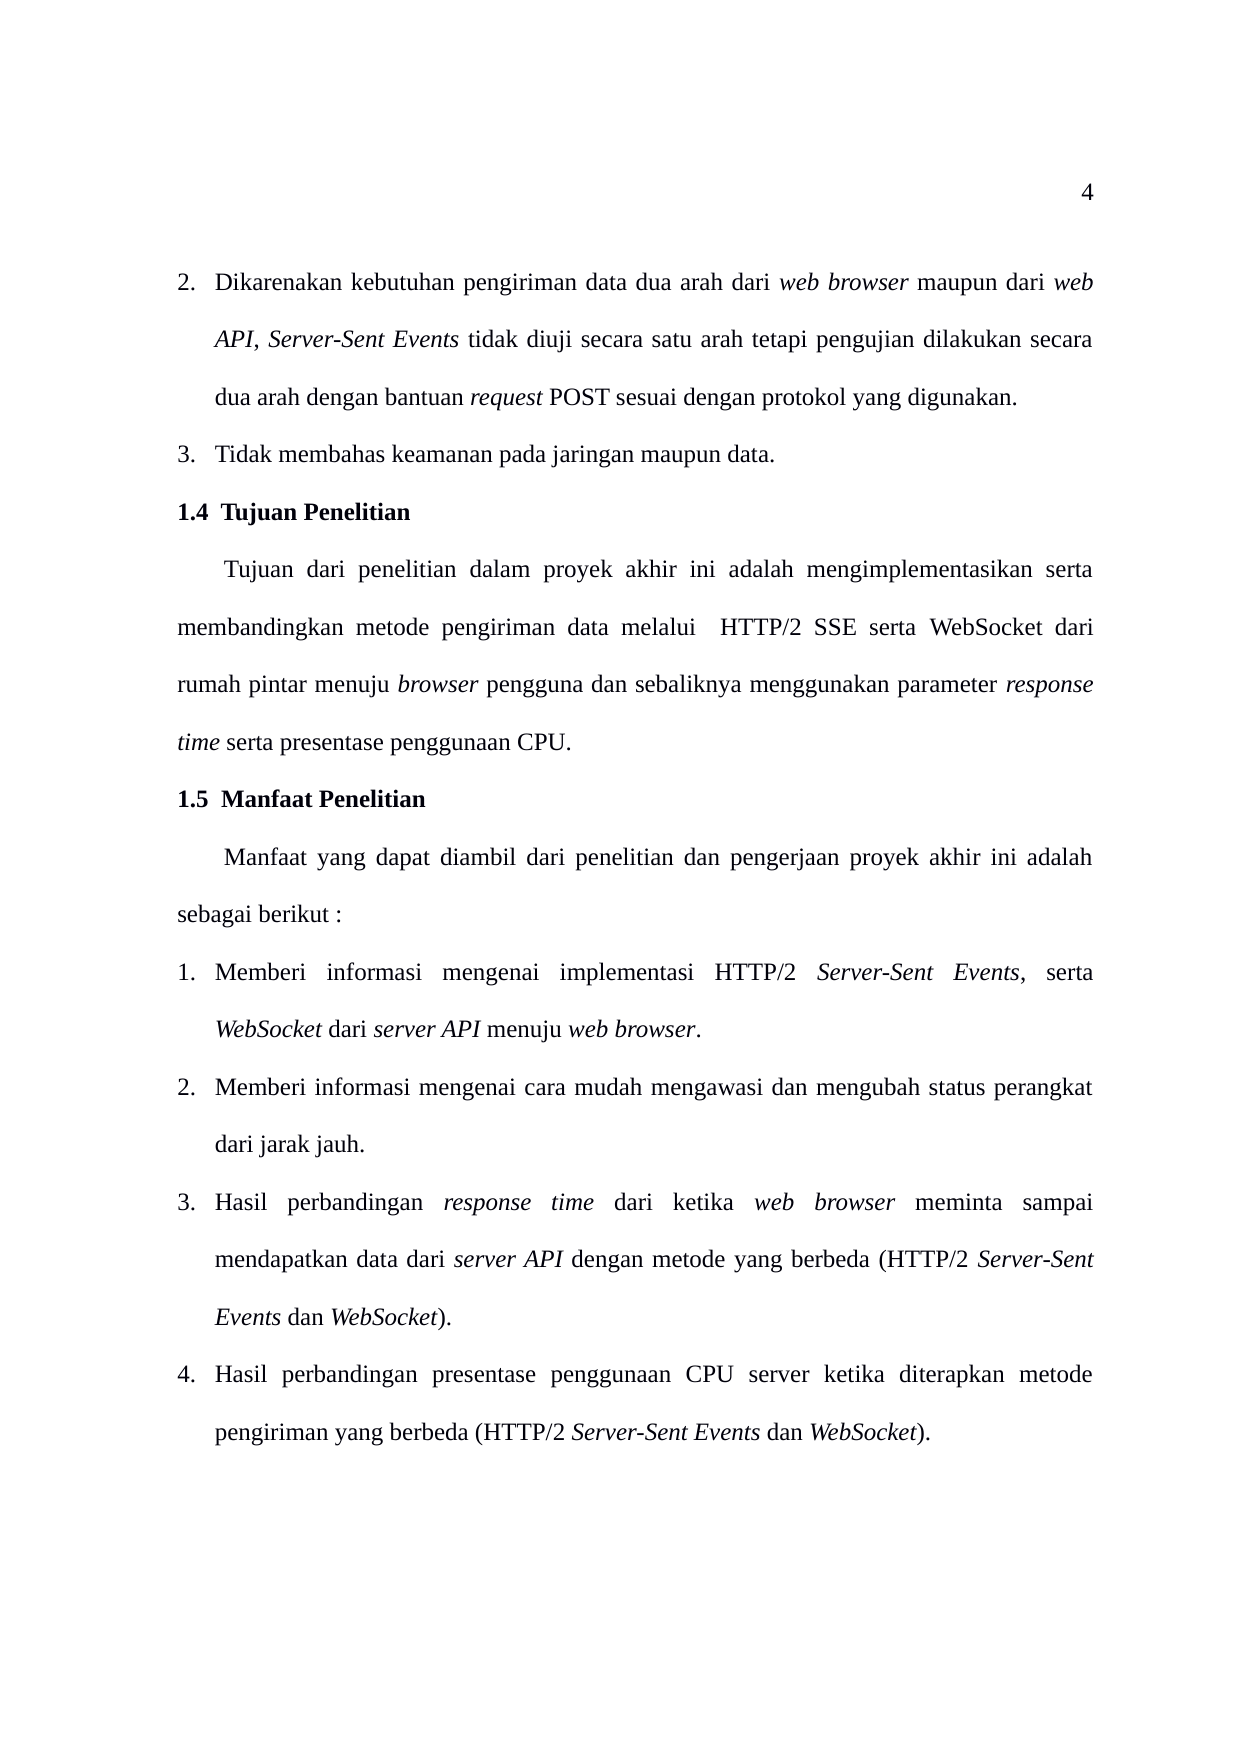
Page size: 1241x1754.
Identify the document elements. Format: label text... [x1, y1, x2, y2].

list Memberi informasi mengenai cara mudah mengawasi dan mengubah status perangkat dari jarak jauh. [177, 1072, 1093, 1158]
list Hasil perbandingan response time dari ketika web browser meminta sampai mendapatkan data dari server API dengan metode yang berbeda (HTTP/2 Server-Sent Events dan WebSocket). [177, 1187, 1093, 1331]
list Memberi informasi mengenai implementasi HTTP/2 Server-Sent Events, serta WebSocket dari server API menuju web browser. [177, 957, 1093, 1043]
text Tujuan dari penelitian dalam proyek akhir ini adalah mengimplementasikan serta membandingkan metode pengiriman data melalui HTTP/2 SSE serta WebSocket dari rumah pintar menuju browser pengguna dan sebaliknya menggunakan parameter response time serta presentase penggunaan CPU. [177, 554, 1093, 756]
list Tidak membahas keamanan pada jaringan maupun data. [177, 439, 1093, 468]
text Manfaat yang dapat diambil dari penelitian dan pengerjaan proyek akhir ini adalah sebagai berikut : [177, 842, 1093, 928]
subtitle 1.5 Manfaat Penelitian [177, 784, 1093, 813]
subtitle 1.4 Tujuan Penelitian [177, 497, 1093, 526]
list Dikarenakan kebutuhan pengiriman data dua arah dari web browser maupun dari web API, Server-Sent Events tidak diuji secara satu arah tetapi pengujian dilakukan secara dua arah dengan bantuan request POST sesuai dengan protokol yang digunakan. [177, 267, 1093, 411]
list Hasil perbandingan presentase penggunaan CPU server ketika diterapkan metode pengiriman yang berbeda (HTTP/2 Server-Sent Events dan WebSocket). [177, 1359, 1093, 1446]
